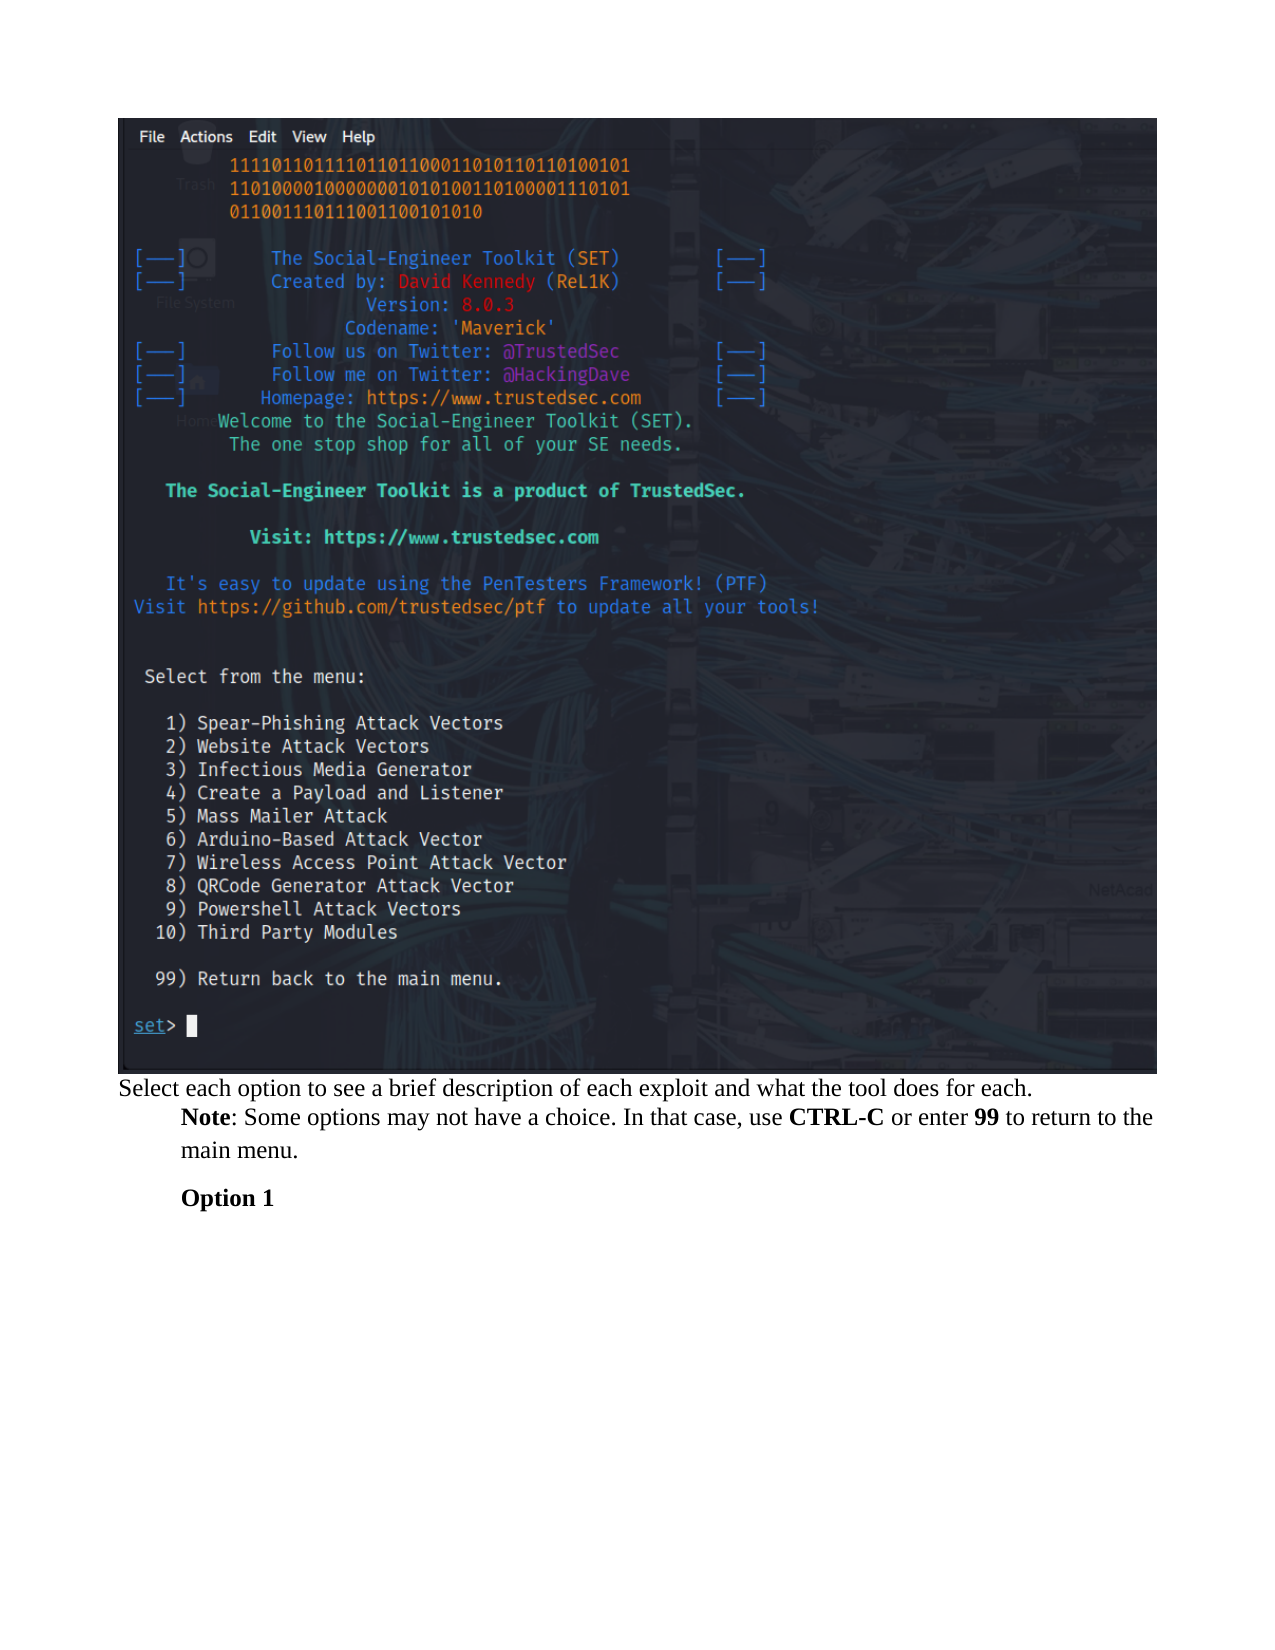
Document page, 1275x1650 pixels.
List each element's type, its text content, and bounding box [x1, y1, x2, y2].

text Option 1 [181, 1183, 1157, 1212]
picture [118, 118, 1157, 1074]
text Note: Some options may not have a choice. In that case, use CTRL-C or enter 99 to return to the main menu. [181, 1102, 1157, 1164]
text Select each option to see a brief description of each exploit and what the tool does for each. [118, 1074, 1157, 1102]
